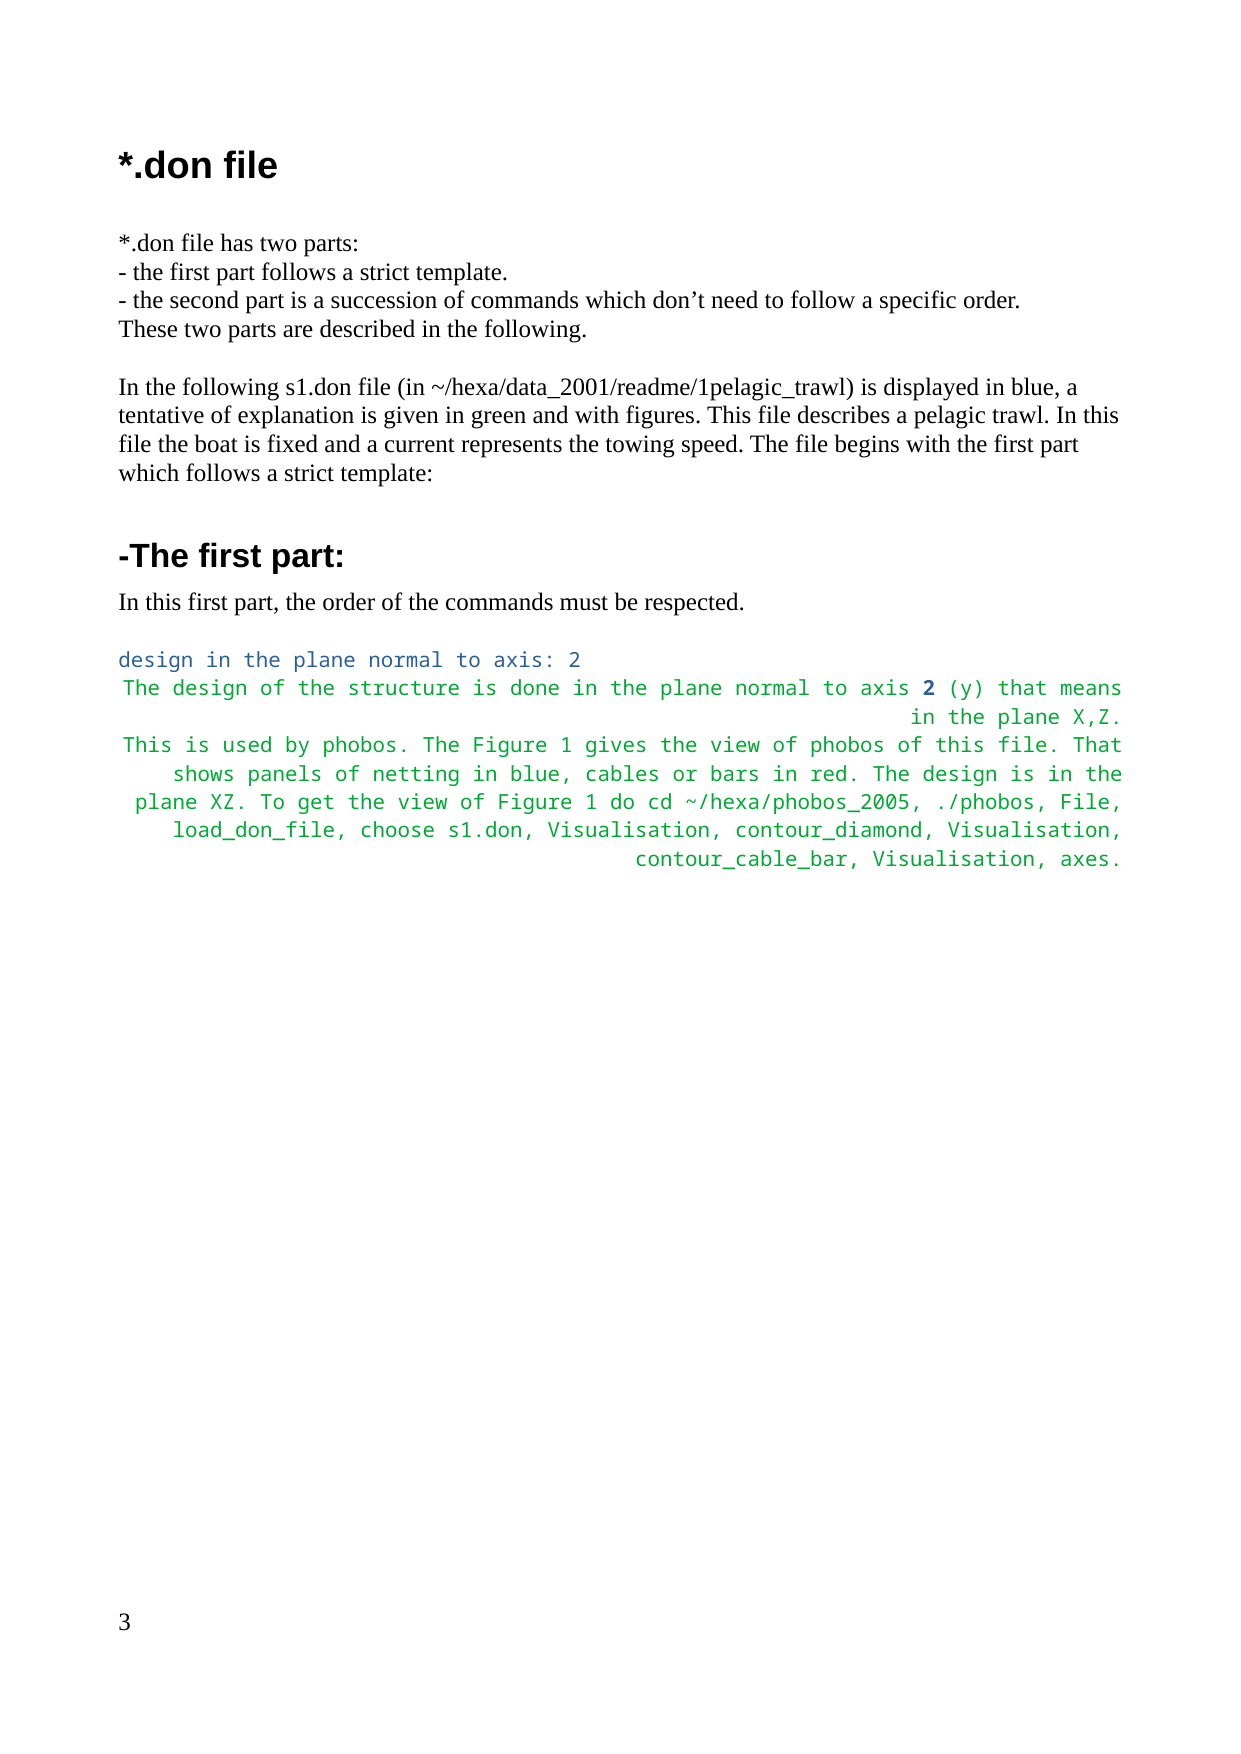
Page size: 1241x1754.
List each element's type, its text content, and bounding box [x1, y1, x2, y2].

text In this first part, the order of the commands must be respected. [118, 587, 1122, 616]
text In the following s1.don file (in ~/hexa/data_2001/readme/1pelagic_trawl) is displayed in blue, a tentative of explanation is given in green and with figures. This file describes a pelagic trawl. In this file the boat is fixed and a current represents the towing speed. The file begins with the first part which follows a strict template: [118, 372, 1122, 487]
subtitle *.don file [118, 143, 1122, 187]
text This is used by phobos. The Figure 1 gives the view of phobos of this file. That shows panels of netting in blue, cables or bars in red. The design is in the plane XZ. To get the view of Figure 1 do cd ~/hexa/phobos_2005, ./phobos, File, load_don_file, choose s1.don, Visualisation, contour_diamond, Visualisation, contour_cable_bar, Visualisation, axes. [118, 730, 1122, 872]
text *.don file has two parts: [118, 228, 1122, 257]
text The design of the structure is done in the plane normal to axis 2 (y) that means in the plane X,Z. [118, 673, 1122, 730]
text These two parts are described in the following. [118, 314, 1122, 343]
text design in the plane normal to axis: 2 [118, 645, 1122, 673]
text - the first part follows a strict template. [118, 257, 1122, 286]
subtitle -The first part: [118, 536, 1122, 575]
text - the second part is a succession of commands which don’t need to follow a specific order. [118, 286, 1122, 314]
